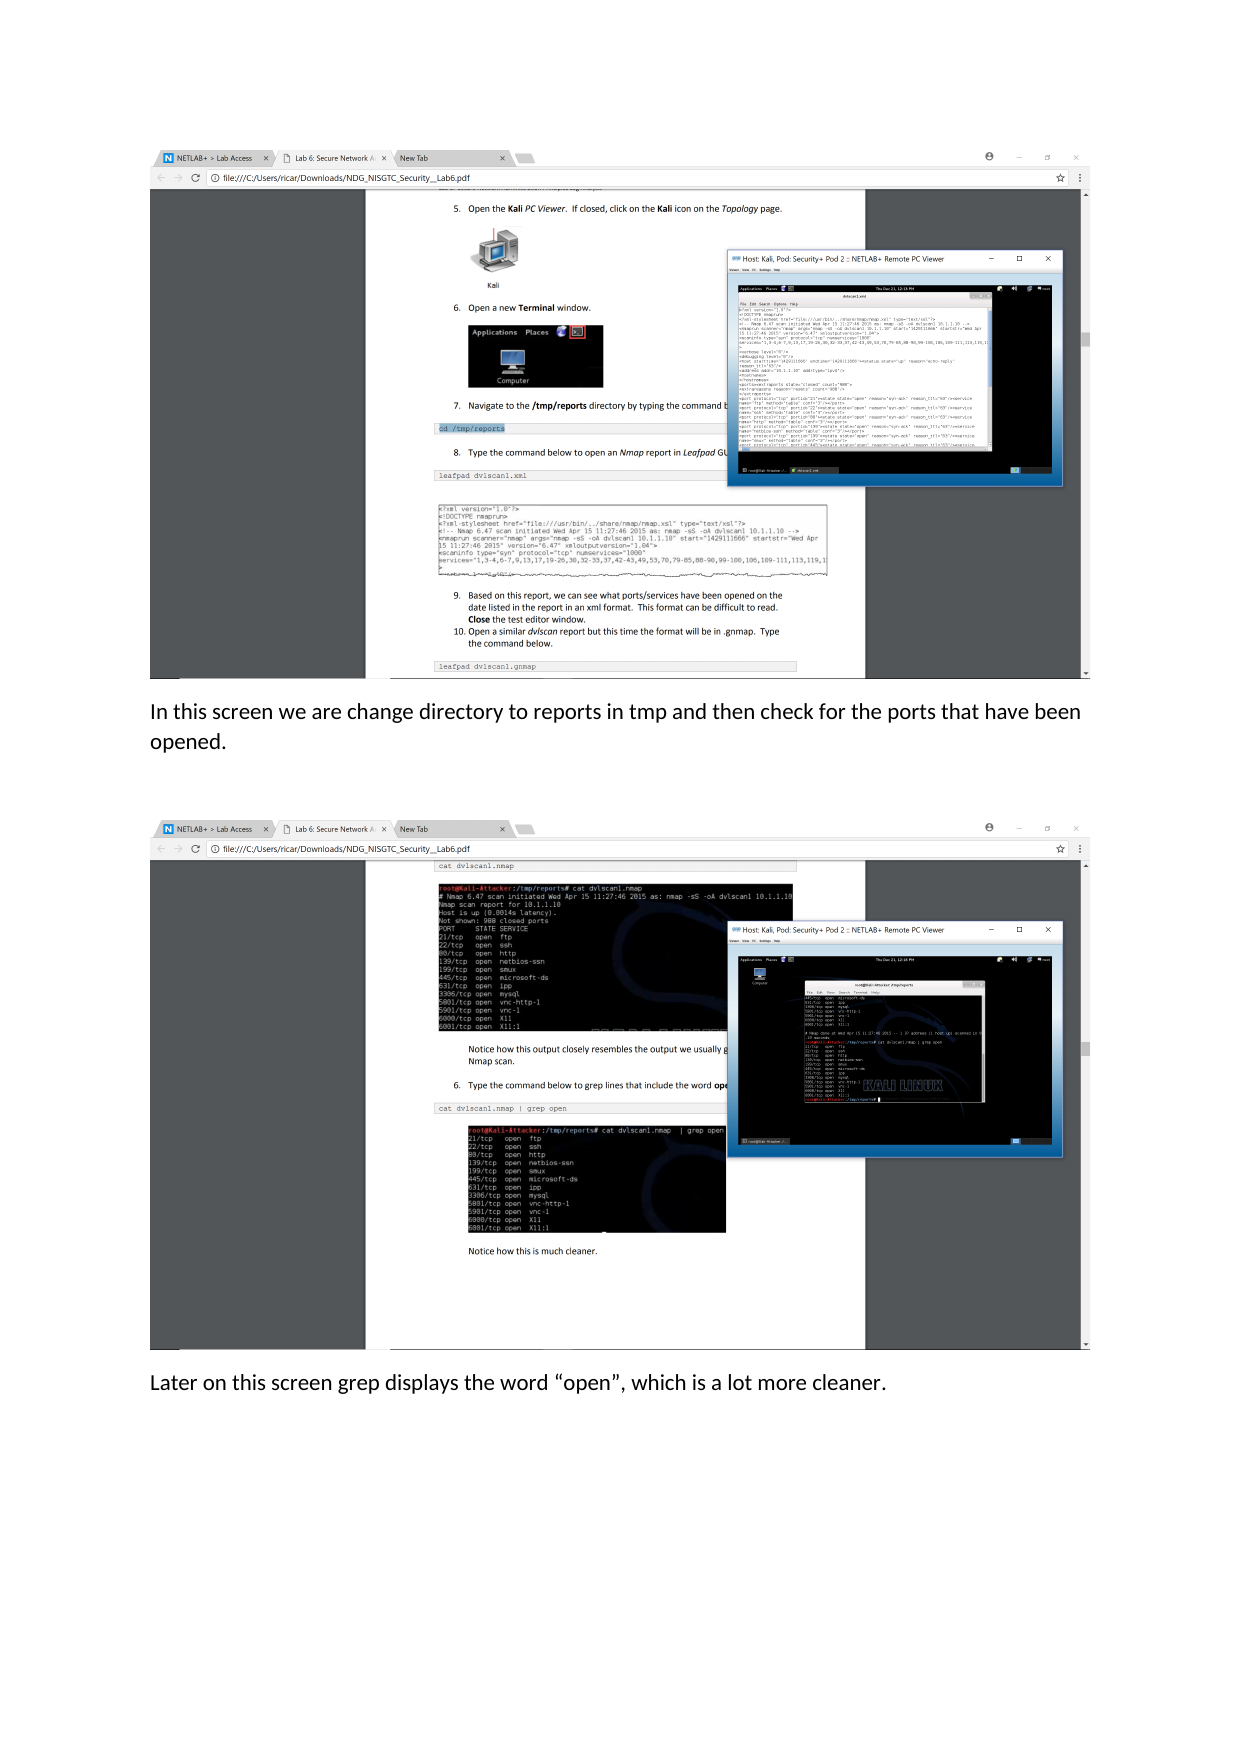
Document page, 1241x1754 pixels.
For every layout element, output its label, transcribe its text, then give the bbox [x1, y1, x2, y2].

text In this screen we are change directory to reports in tmp and then check for the ports that have been opened. [150, 697, 1090, 755]
text Later on this screen grep displays the word “open”, which is a lot more cleaner. [150, 1368, 1090, 1396]
